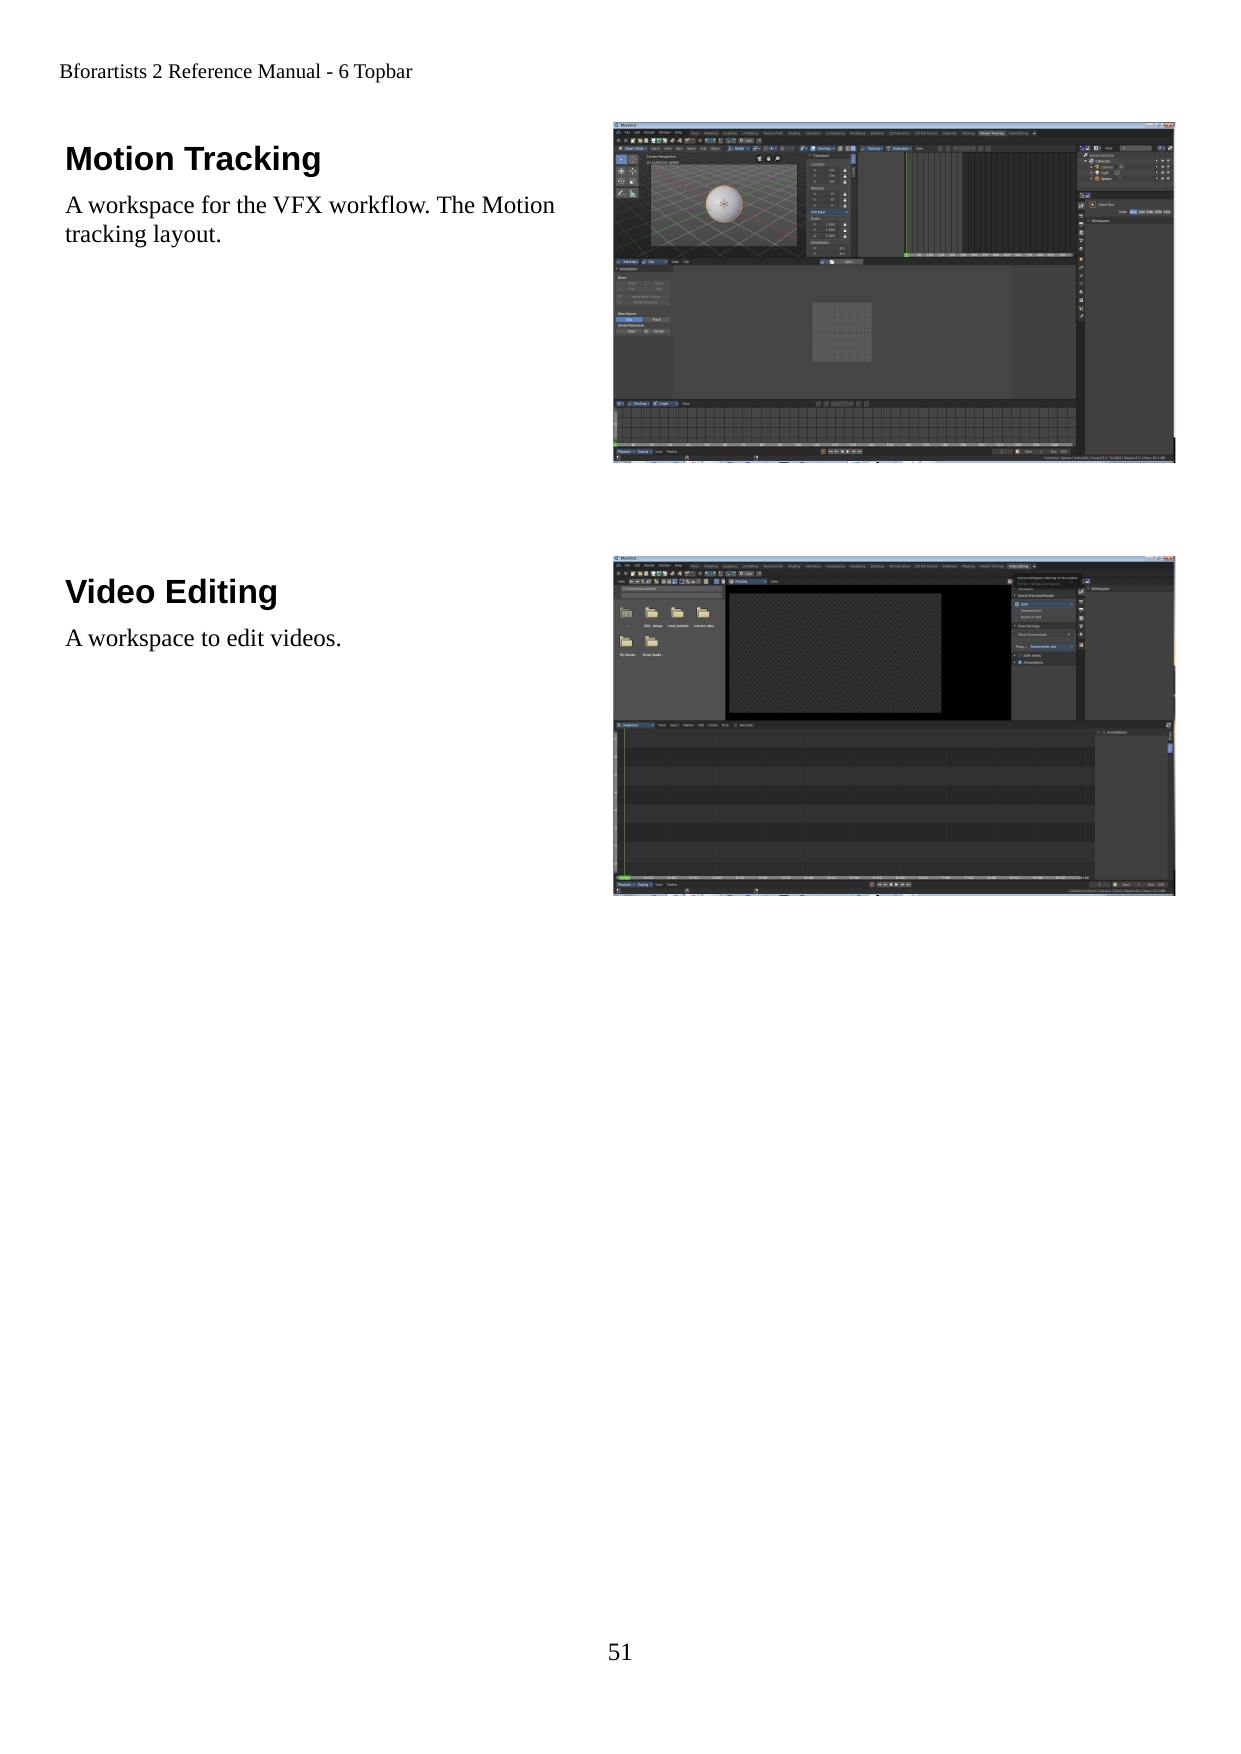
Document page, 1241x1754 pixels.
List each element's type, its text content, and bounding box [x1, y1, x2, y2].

table_header Video Editing A workspace to edit videos. [59, 546, 596, 950]
table_header [596, 546, 1181, 950]
picture [613, 556, 1176, 896]
table_header [596, 113, 1181, 517]
picture [613, 122, 1176, 463]
table_header Motion Tracking A workspace for the VFX workflow. The Motion tracking layout. [59, 113, 596, 517]
